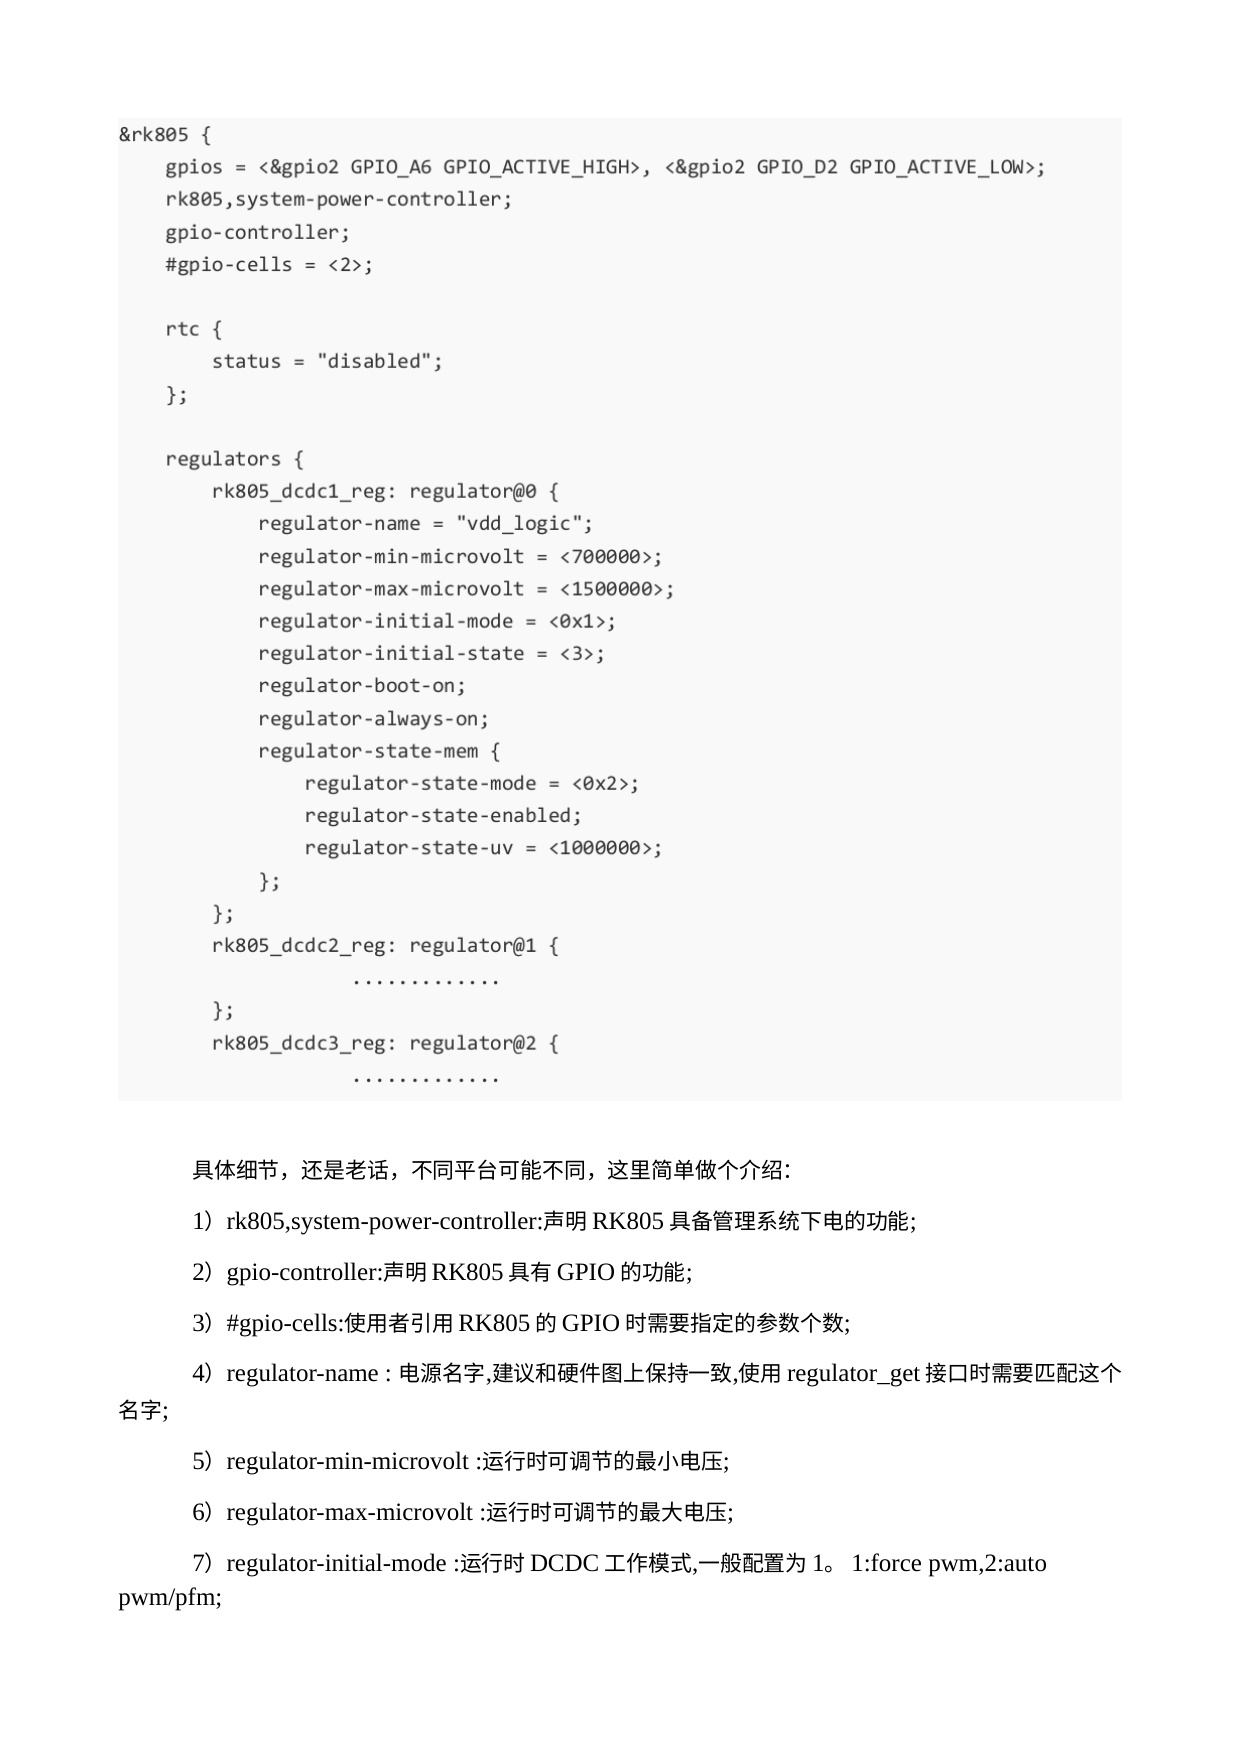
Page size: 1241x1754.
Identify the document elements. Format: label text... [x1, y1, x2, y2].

text 7）regulator-initial-mode :运行时DCDC工作模式,一般配置为1。 1:force pwm,2:auto pwm/pfm; [118, 1546, 1122, 1610]
text 4）regulator-name : 电源名字,建议和硬件图上保持一致,使用regulator_get接口时需要匹配这个名字; [118, 1356, 1122, 1424]
text 6）regulator-max-microvolt :运行时可调节的最大电压; [118, 1495, 1122, 1526]
text 1）rk805,system‐power‐controller:声明RK805具备管理系统下电的功能; [118, 1204, 1122, 1235]
text 具体细节，还是老话，不同平台可能不同，这里简单做个介绍： [118, 1153, 1122, 1184]
text 5）regulator-min-microvolt :运行时可调节的最小电压; [118, 1444, 1122, 1475]
text 3）#gpio‐cells:使用者引用RK805的GPIO时需要指定的参数个数; [118, 1306, 1122, 1337]
text 2）gpio‐controller:声明RK805具有GPIO的功能; [118, 1254, 1122, 1286]
picture [118, 118, 1123, 1101]
